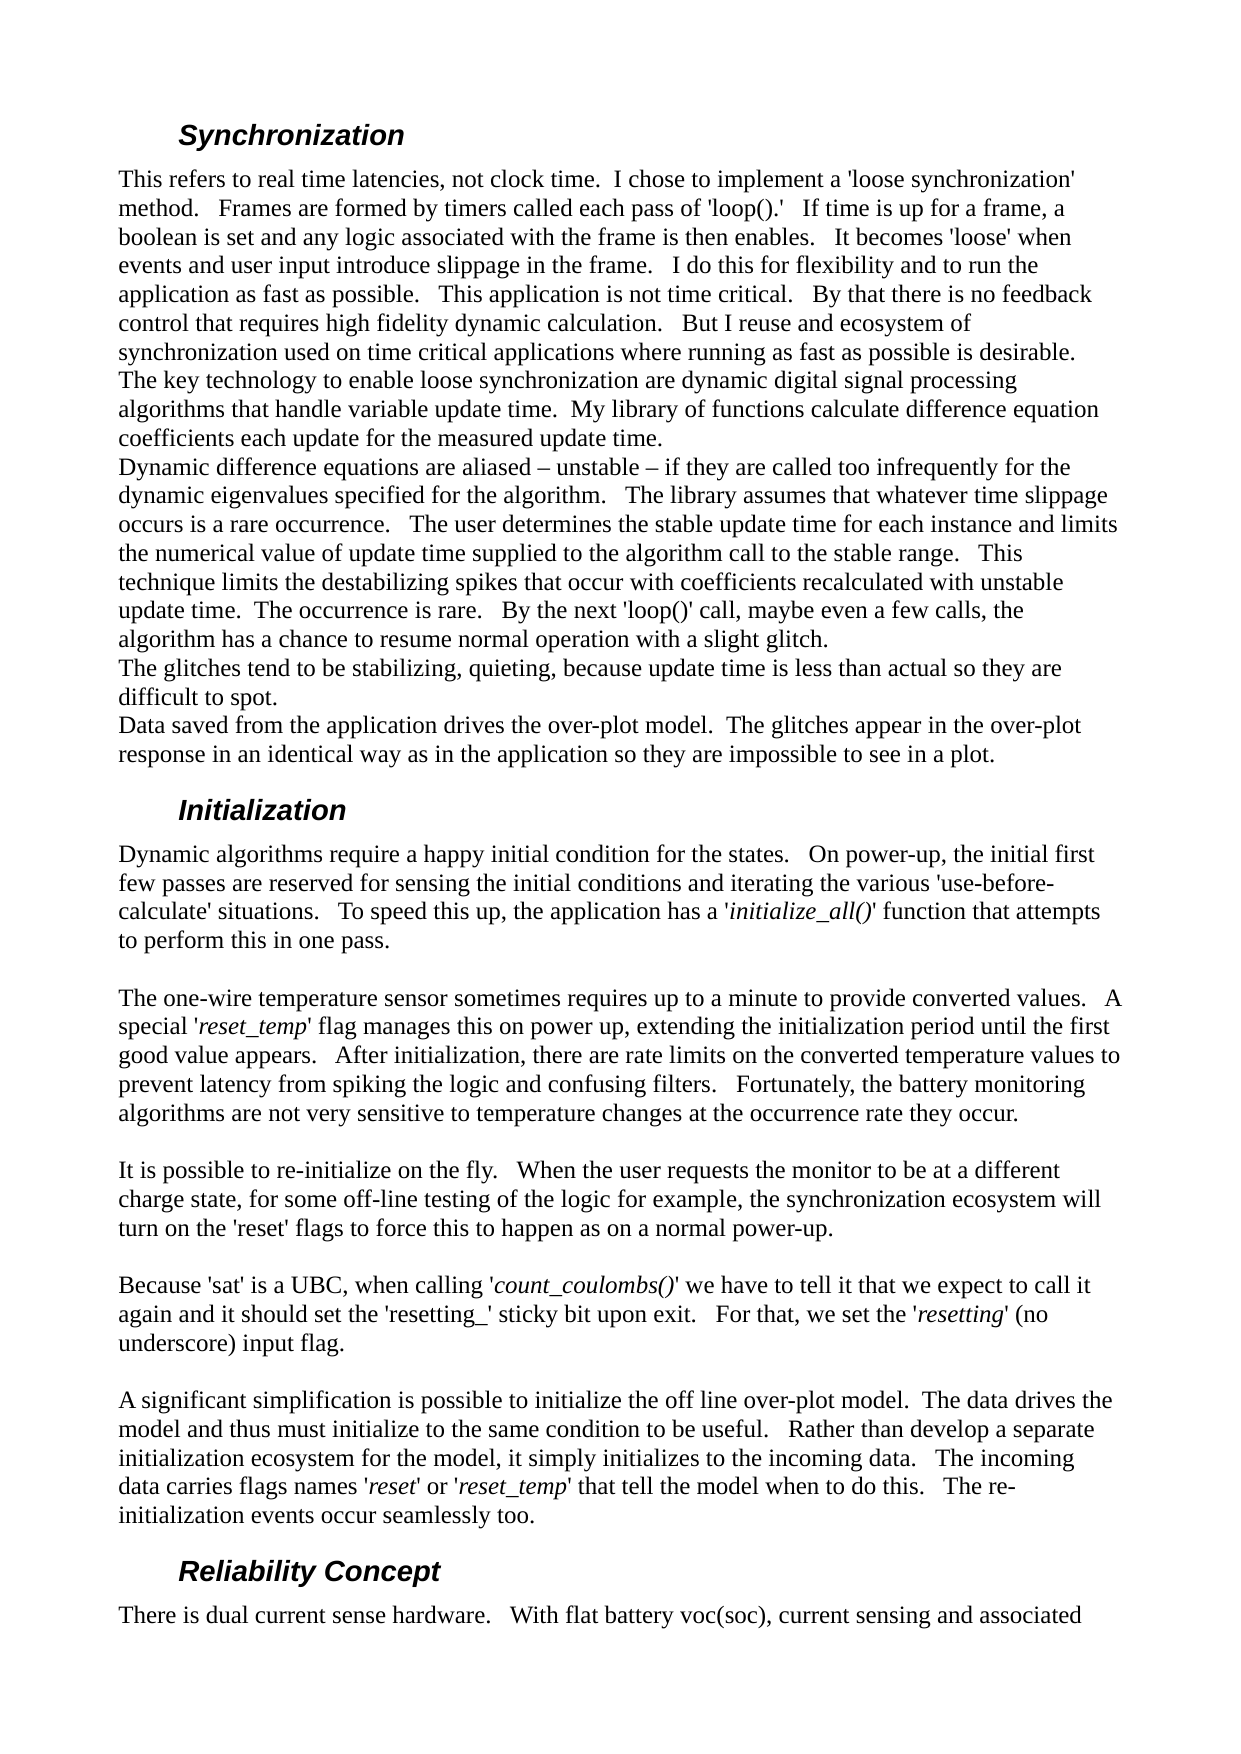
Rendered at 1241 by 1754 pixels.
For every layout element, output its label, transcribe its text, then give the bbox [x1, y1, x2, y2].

text The key technology to enable loose synchronization are dynamic digital signal processing algorithms that handle variable update time. My library of functions calculate difference equation coefficients each update for the measured update time. [118, 365, 1122, 452]
text A significant simplification is possible to initialize the off line over-plot model. The data drives the model and thus must initialize to the same condition to be useful. Rather than develop a separate initialization ecosystem for the model, it simply initializes to the incoming data. The incoming data carries flags names 'reset' or 'reset_temp' that tell the model when to do this. The re-initialization events occur seamlessly too. [118, 1385, 1122, 1529]
subtitle Reliability Concept [118, 1554, 1122, 1587]
subtitle Synchronization [118, 118, 1122, 152]
text This refers to real time latencies, not clock time. I chose to implement a 'loose synchronization' method. Frames are formed by timers called each pass of 'loop().' If time is up for a frame, a boolean is set and any logic associated with the frame is then enables. It becomes 'loose' when events and user input introduce slippage in the frame. I do this for flexibility and to run the application as fast as possible. This application is not time critical. By that there is no feedback control that requires high fidelity dynamic calculation. But I reuse and ecosystem of synchronization used on time critical applications where running as fast as possible is desirable. [118, 164, 1122, 365]
text Because 'sat' is a UBC, when calling 'count_coulombs()' we have to tell it that we expect to call it again and it should set the 'resetting_' sticky bit upon exit. For that, we set the 'resetting' (no underscore) input flag. [118, 1270, 1122, 1356]
text It is possible to re-initialize on the fly. When the user requests the monitor to be at a different charge state, for some off-line testing of the logic for example, the synchronization ecosystem will turn on the 'reset' flags to force this to happen as on a normal power-up. [118, 1155, 1122, 1241]
text The glitches tend to be stabilizing, quieting, because update time is less than actual so they are difficult to spot. [118, 653, 1122, 710]
text Dynamic algorithms require a happy initial condition for the states. On power-up, the initial first few passes are reserved for sensing the initial conditions and iterating the various 'use-before-calculate' situations. To speed this up, the application has a 'initialize_all()' function that attempts to perform this in one pass. [118, 839, 1122, 954]
text Dynamic difference equations are aliased – unstable – if they are called too infrequently for the dynamic eigenvalues specified for the algorithm. The library assumes that whatever time slippage occurs is a rare occurrence. The user determines the stable update time for each instance and limits the numerical value of update time supplied to the algorithm call to the stable range. This technique limits the destabilizing spikes that occur with coefficients recalculated with unstable update time. The occurrence is rare. By the next 'loop()' call, maybe even a few calls, the algorithm has a chance to resume normal operation with a slight glitch. [118, 452, 1122, 653]
text The one-wire temperature sensor sometimes requires up to a minute to provide converted values. A special 'reset_temp' flag manages this on power up, extending the initialization period until the first good value appears. After initialization, there are rate limits on the converted temperature values to prevent latency from spiking the logic and confusing filters. Fortunately, the battery monitoring algorithms are not very sensitive to temperature changes at the occurrence rate they occur. [118, 983, 1122, 1126]
subtitle Initialization [118, 793, 1122, 826]
text There is dual current sense hardware. With flat battery voc(soc), current sensing and associated [118, 1600, 1122, 1629]
text Data saved from the application drives the over-plot model. The glitches appear in the over-plot response in an identical way as in the application so they are impossible to see in a plot. [118, 710, 1122, 768]
